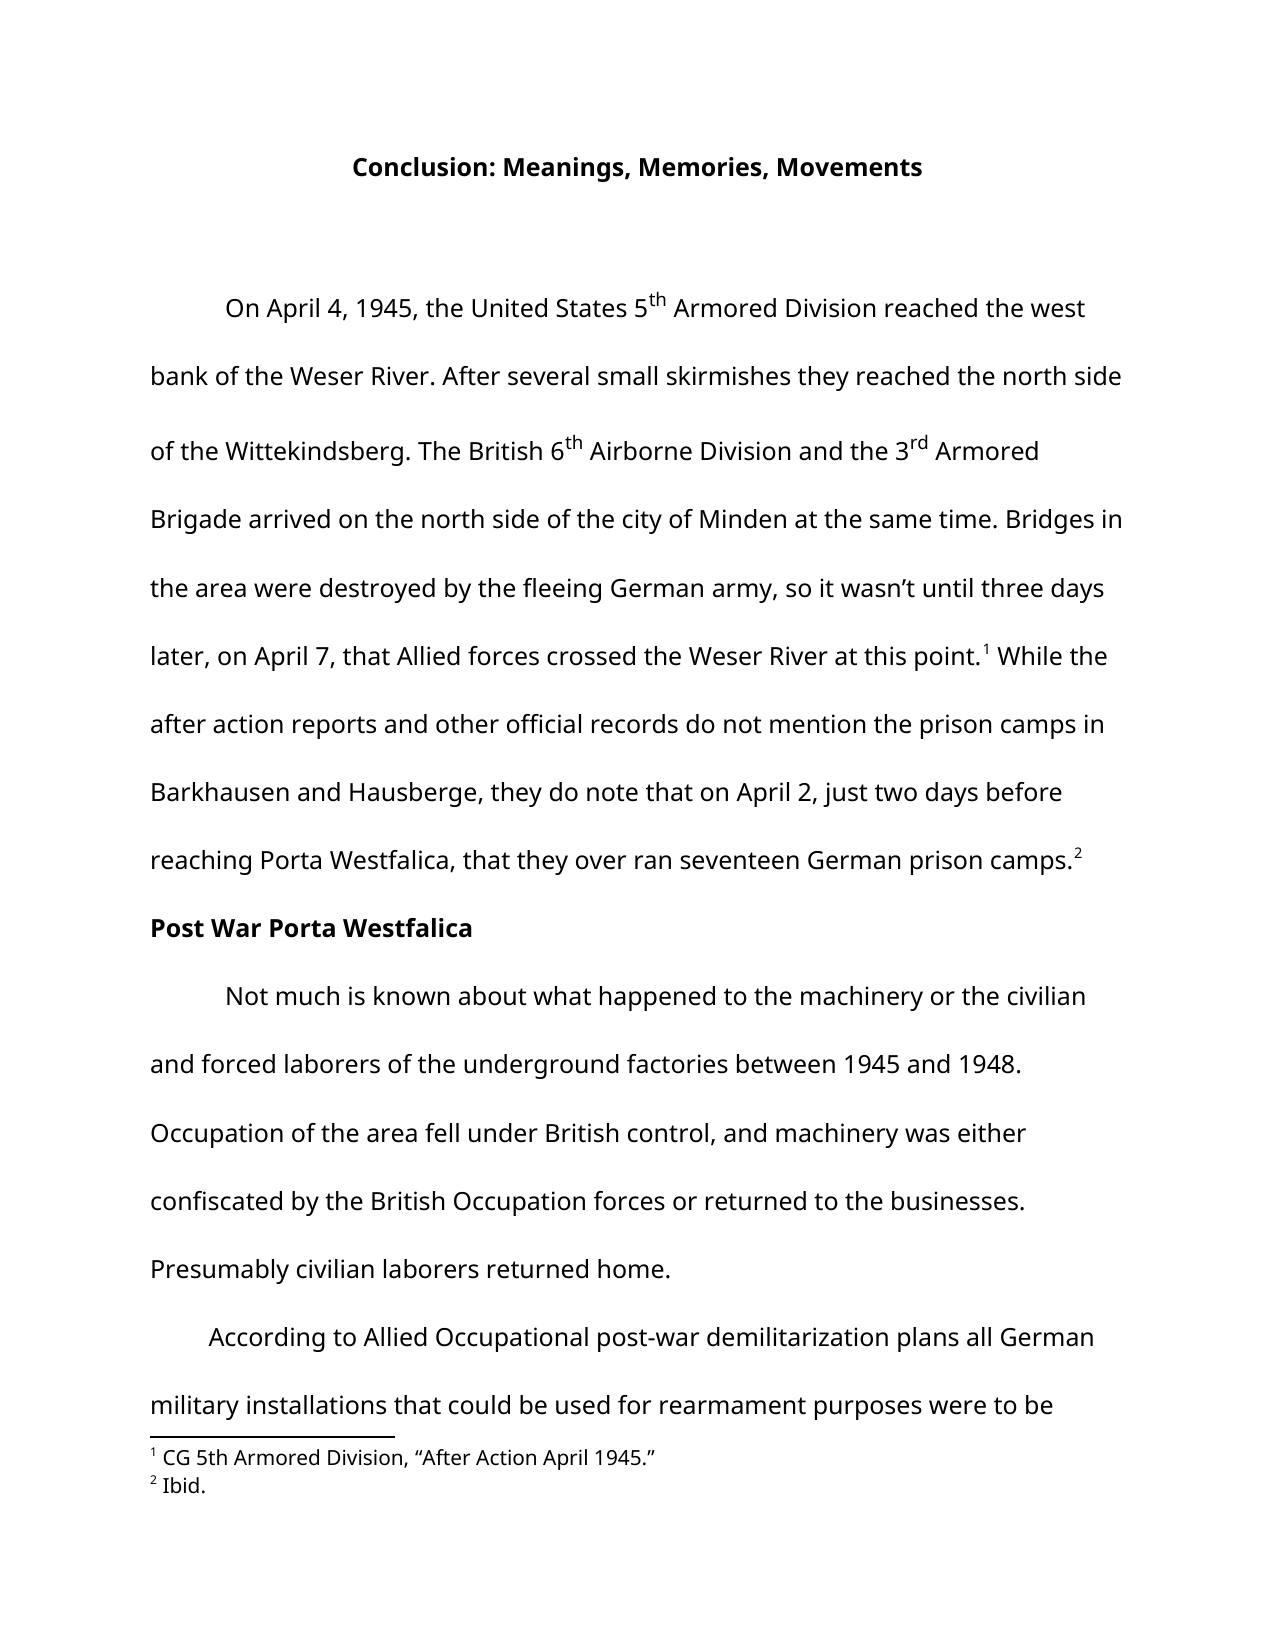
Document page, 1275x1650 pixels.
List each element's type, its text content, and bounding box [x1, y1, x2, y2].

text On April 4, 1945, the United States 5th Armored Division reached the west bank of the Weser River. After several small skirmishes they reached the north side of the Wittekindsberg. The British 6th Airborne Division and the 3rd Armored Brigade arrived on the north side of the city of Minden at the same time. Bridges in the area were destroyed by the fleeing German army, so it wasn’t until three days later, on April 7, that Allied forces crossed the Weser River at this point. While the after action reports and other official records do not mention the prison camps in Barkhausen and Hausberge, they do note that on April 2, just two days before reaching Porta Westfalica, that they over ran seventeen German prison camps. [150, 286, 1125, 877]
text According to Allied Occupational post-war demilitarization plans all German military installations that could be used for rearmament purposes were to be [150, 1320, 1125, 1422]
text Conclusion: Meanings, Memories, Movements [150, 150, 1125, 184]
text Post War Porta Westfalica [150, 911, 1125, 945]
text Ibid. [150, 1472, 1125, 1500]
text CG 5th Armored Division, “After Action April 1945.” [150, 1443, 1125, 1472]
text Not much is known about what happened to the machinery or the civilian and forced laborers of the underground factories between 1945 and 1948. Occupation of the area fell under British control, and machinery was either confiscated by the British Occupation forces or returned to the businesses. Presumably civilian laborers returned home. [150, 979, 1125, 1286]
